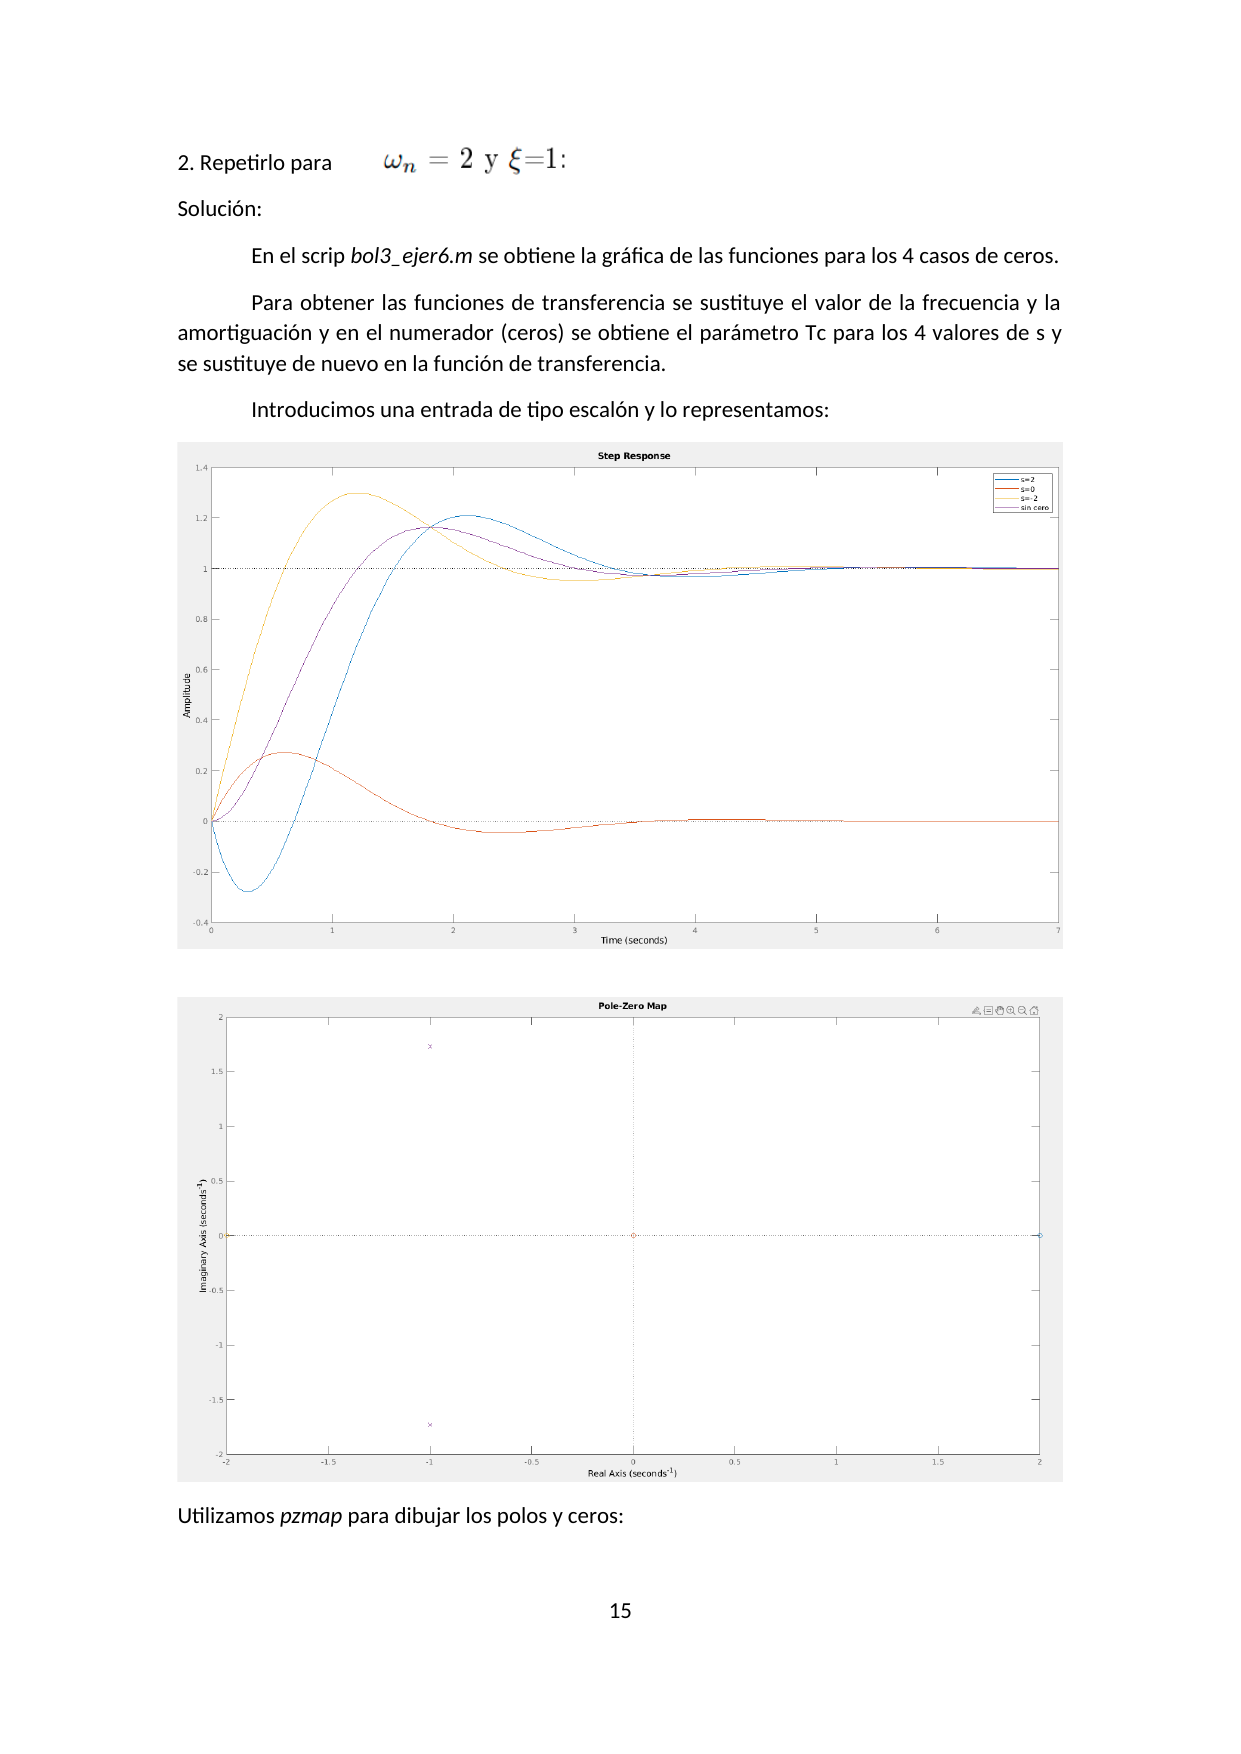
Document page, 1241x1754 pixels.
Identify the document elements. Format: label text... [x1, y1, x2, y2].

text [177, 949, 1063, 997]
text En el scrip bol3_ejer6.m se obtiene la gráfica de las funciones para los 4 casos de ceros. [177, 241, 1063, 269]
picture [177, 442, 1063, 949]
text Para obtener las funciones de transferencia se sustituye el valor de la frecuencia y la amortiguación y en el numerador (ceros) se obtiene el parámetro Tc para los 4 valores de s y se sustituye de nuevo en la función de transferencia. [177, 288, 1063, 377]
text 2. Repetirlo para [177, 148, 381, 176]
text [571, 148, 1063, 176]
picture [381, 142, 571, 177]
text Introducimos una entrada de tipo escalón y lo representamos: [177, 396, 1063, 423]
picture [177, 997, 1063, 1482]
text Solución: [177, 194, 1063, 222]
text Utilizamos pzmap para dibujar los polos y ceros: [177, 1482, 1063, 1529]
